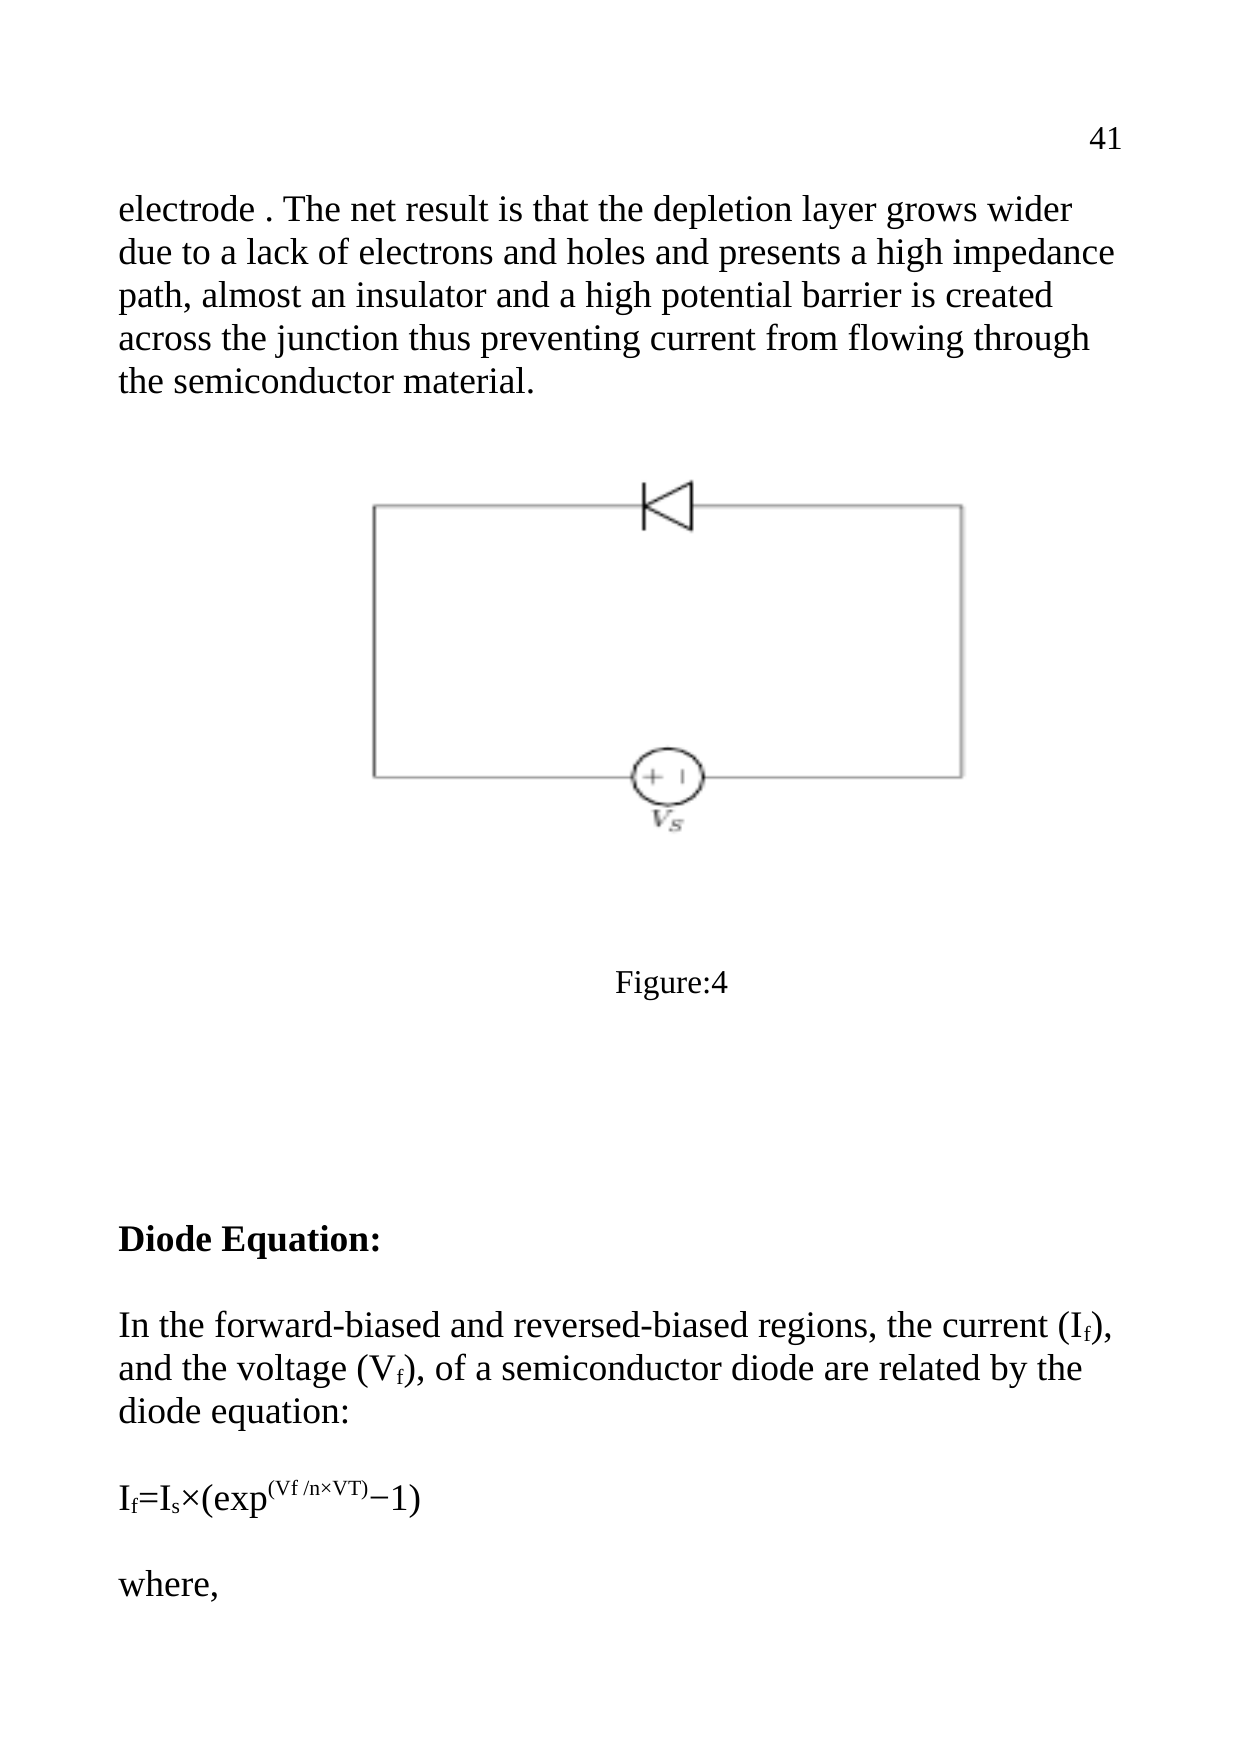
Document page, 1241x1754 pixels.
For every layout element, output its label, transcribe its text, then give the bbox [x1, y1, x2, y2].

text electrode . The net result is that the depletion layer grows wider due to a lack of electrons and holes and presents a high impedance path, almost an insulator and a high potential barrier is created across the junction thus preventing current from flowing through the semiconductor material. [118, 186, 1122, 402]
text In the forward-biased and reversed-biased regions, the current (If), and the voltage (Vf), of a semiconductor diode are related by the diode equation: [118, 1302, 1122, 1432]
text Figure:4 [118, 962, 1122, 1001]
picture [270, 438, 1091, 851]
text Diode Equation: [118, 1216, 1122, 1259]
text where, [118, 1561, 1122, 1604]
text If=Is×(exp(Vf /n×VT)−1) [118, 1475, 1122, 1518]
